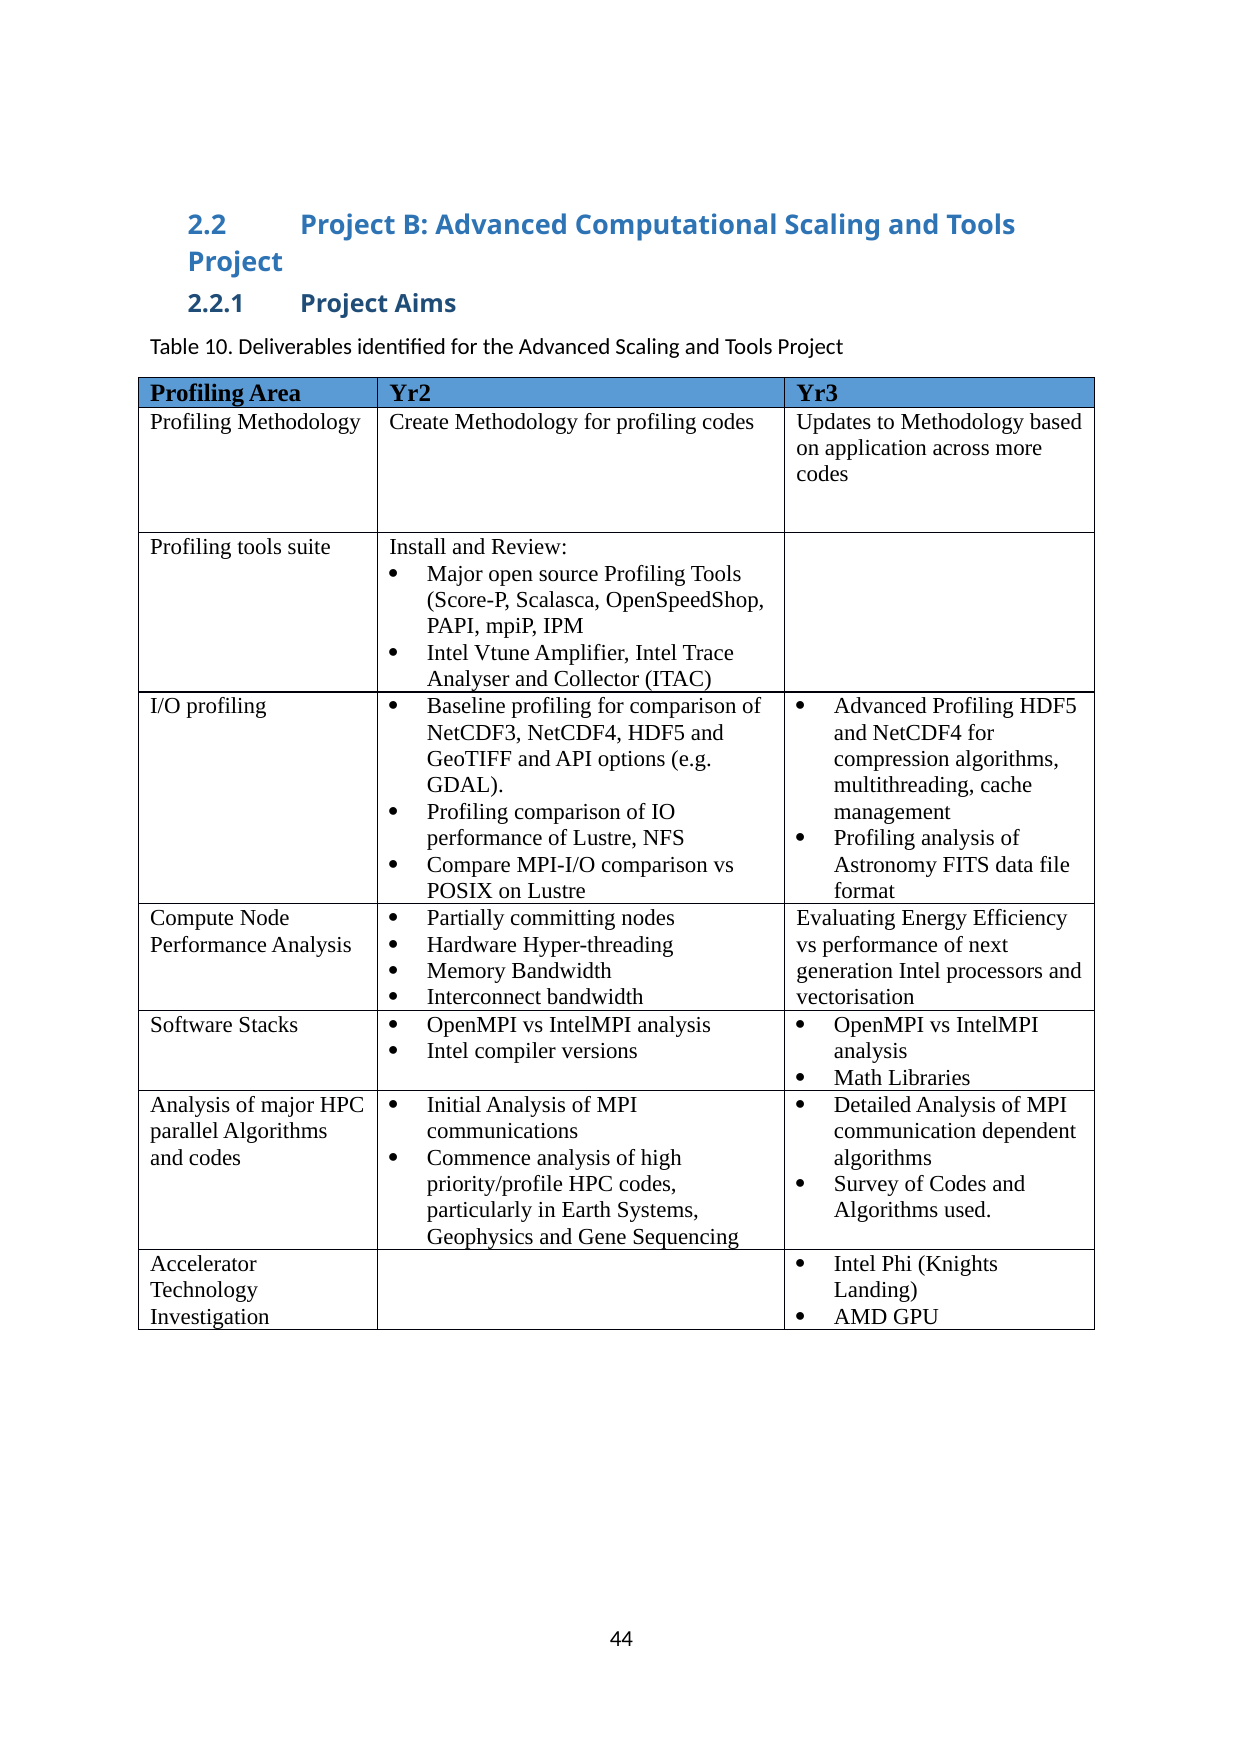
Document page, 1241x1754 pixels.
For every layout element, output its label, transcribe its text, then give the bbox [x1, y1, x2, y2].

table_cell Partially committing nodes Hardware Hyper-threading Memory Bandwidth Interconnect bandwidth [378, 904, 784, 1010]
table_cell Create Methodology for profiling codes [378, 408, 784, 532]
table_cell Detailed Analysis of MPI communication dependent algorithms Survey of Codes and Algorithms used. [785, 1091, 1094, 1249]
subtitle Project B: Advanced Computational Scaling and Tools Project [187, 206, 1092, 279]
table_cell Baseline profiling for comparison of NetCDF3, NetCDF4, HDF5 and GeoTIFF and API options (e.g. GDAL). Profiling comparison of IO performance of Lustre, NFS Compare MPI-I/O comparison vs POSIX on Lustre [378, 693, 784, 903]
table_header Profiling Area [139, 378, 377, 407]
table_cell OpenMPI vs IntelMPI analysis Intel compiler versions [378, 1011, 784, 1090]
table_cell [785, 533, 1094, 691]
table_cell Accelerator Technology Investigation [139, 1250, 377, 1329]
table_header Yr3 [785, 378, 1094, 407]
table_cell [378, 1250, 784, 1329]
table_cell Initial Analysis of MPI communications Commence analysis of high priority/profile HPC codes, particularly in Earth Systems, Geophysics and Gene Sequencing [378, 1091, 784, 1249]
table_cell OpenMPI vs IntelMPI analysis Math Libraries [785, 1011, 1094, 1090]
table_cell Updates to Methodology based on application across more codes [785, 408, 1094, 532]
table_cell Advanced Profiling HDF5 and NetCDF4 for compression algorithms, multithreading, cache management Profiling analysis of Astronomy FITS data file format [785, 693, 1094, 903]
table_cell Profiling tools suite [139, 533, 377, 691]
table_cell Profiling Methodology [139, 408, 377, 532]
table_cell Analysis of major HPC parallel Algorithms and codes [139, 1091, 377, 1249]
table_header Yr2 [378, 378, 784, 407]
text Table 10. Deliverables identified for the Advanced Scaling and Tools Project [150, 332, 1092, 360]
table_cell Software Stacks [139, 1011, 377, 1090]
table_cell Intel Phi (Knights Landing) AMD GPU [785, 1250, 1094, 1329]
table_cell Evaluating Energy Efficiency vs performance of next generation Intel processors and vectorisation [785, 904, 1094, 1010]
subtitle Project Aims [187, 286, 1092, 320]
table_cell Compute Node Performance Analysis [139, 904, 377, 1010]
table_cell I/O profiling [139, 693, 377, 903]
table_cell Install and Review: Major open source Profiling Tools (Score-P, Scalasca, OpenSpeedShop, PAPI, mpiP, IPM Intel Vtune Amplifier, Intel Trace Analyser and Collector (ITAC) [378, 533, 784, 691]
